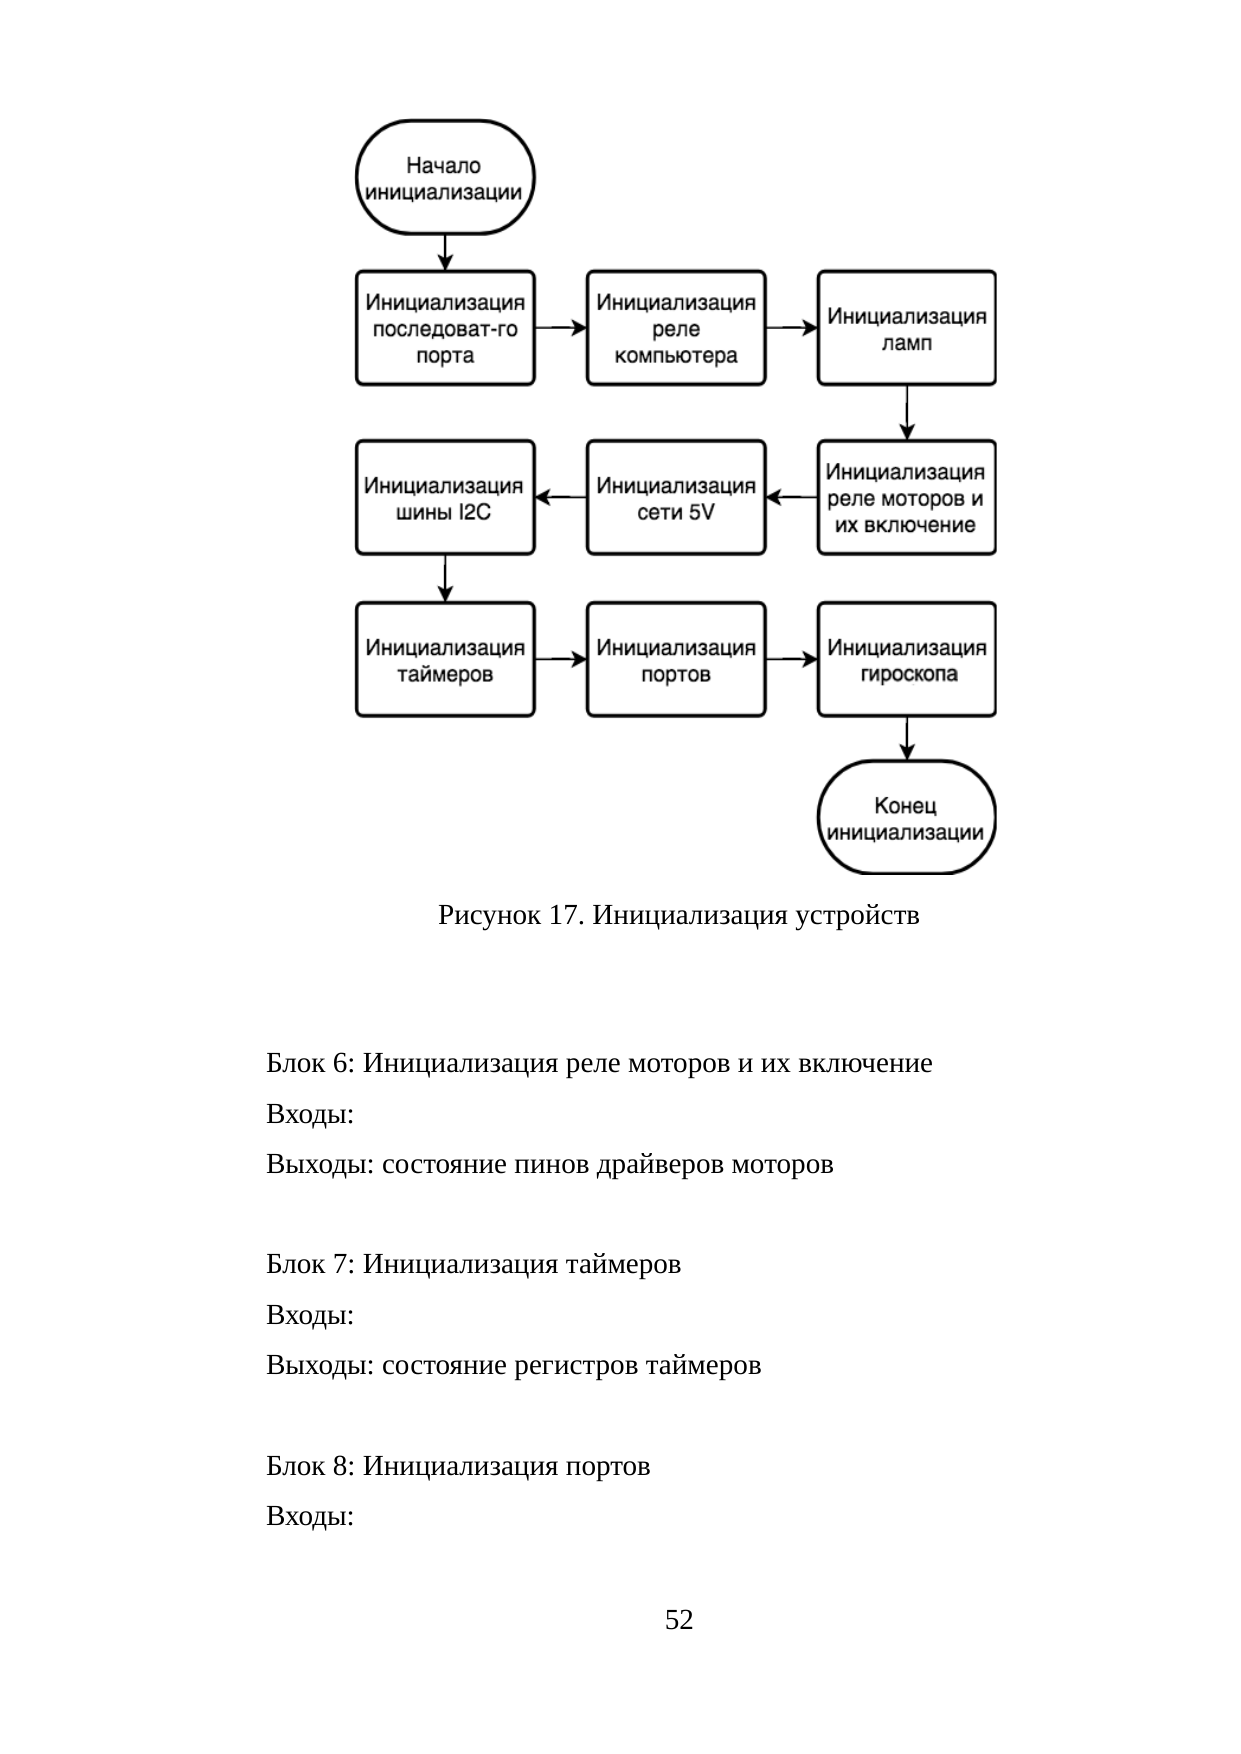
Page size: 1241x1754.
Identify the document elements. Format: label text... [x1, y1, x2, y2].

text Блок 6: Инициализация реле моторов и их включение [177, 1045, 1181, 1079]
text Рисунок 17. Инициализация устройств [177, 118, 1181, 931]
text Блок 7: Инициализация таймеров [177, 1247, 1181, 1280]
text Выходы: состояние пинов драйверов моторов [177, 1146, 1181, 1179]
text Входы: [177, 1297, 1181, 1331]
text Входы: [177, 1096, 1181, 1129]
text Входы: [177, 1498, 1181, 1532]
text Выходы: состояние регистров таймеров [177, 1347, 1181, 1381]
text Блок 8: Инициализация портов [177, 1448, 1181, 1481]
picture [354, 118, 997, 875]
